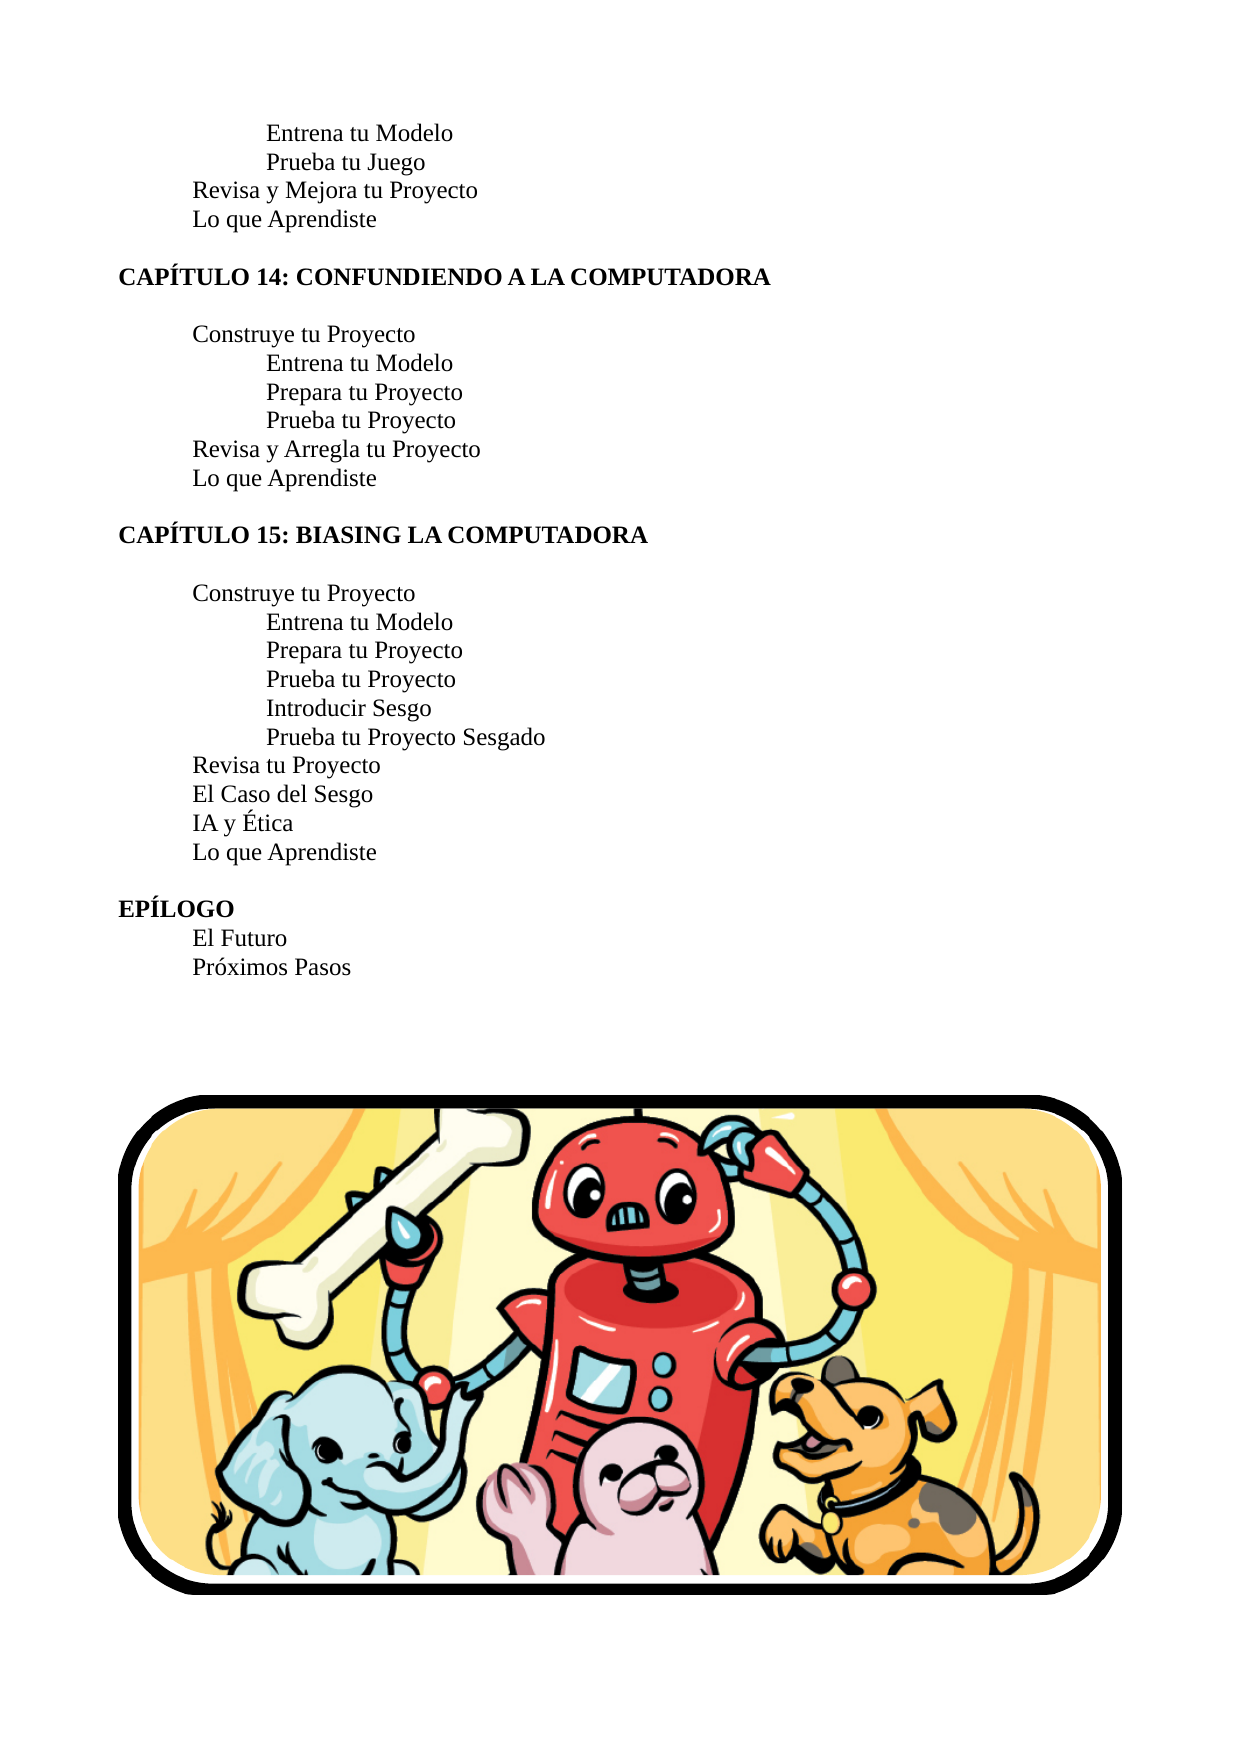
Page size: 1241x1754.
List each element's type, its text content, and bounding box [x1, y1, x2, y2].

text Revisa tu Proyecto [118, 751, 1122, 779]
text Entrena tu Modelo [118, 607, 1122, 636]
text Entrena tu Modelo [118, 348, 1122, 377]
text Introducir Sesgo [118, 693, 1122, 722]
text Prepara tu Proyecto [118, 636, 1122, 664]
text Revisa y Arregla tu Proyecto [118, 434, 1122, 463]
text Construye tu Proyecto [118, 578, 1122, 607]
text El Futuro [118, 923, 1122, 952]
text EPÍLOGO [118, 894, 1122, 923]
picture [118, 1095, 1123, 1595]
text Lo que Aprendiste [118, 204, 1122, 233]
text Entrena tu Modelo [118, 118, 1122, 147]
text Lo que Aprendiste [118, 463, 1122, 492]
text Prepara tu Proyecto [118, 377, 1122, 406]
text CAPÍTULO 15: BIASING LA COMPUTADORA [118, 521, 1122, 549]
text El Caso del Sesgo [118, 779, 1122, 808]
text Lo que Aprendiste [118, 837, 1122, 866]
text Revisa y Mejora tu Proyecto [118, 176, 1122, 204]
text Próximos Pasos [118, 952, 1122, 981]
text Prueba tu Juego [118, 147, 1122, 176]
text IA y Ética [118, 808, 1122, 837]
text Construye tu Proyecto [118, 319, 1122, 348]
text CAPÍTULO 14: CONFUNDIENDO A LA COMPUTADORA [118, 262, 1122, 291]
text Prueba tu Proyecto [118, 664, 1122, 693]
text Prueba tu Proyecto [118, 406, 1122, 434]
text Prueba tu Proyecto Sesgado [118, 722, 1122, 751]
